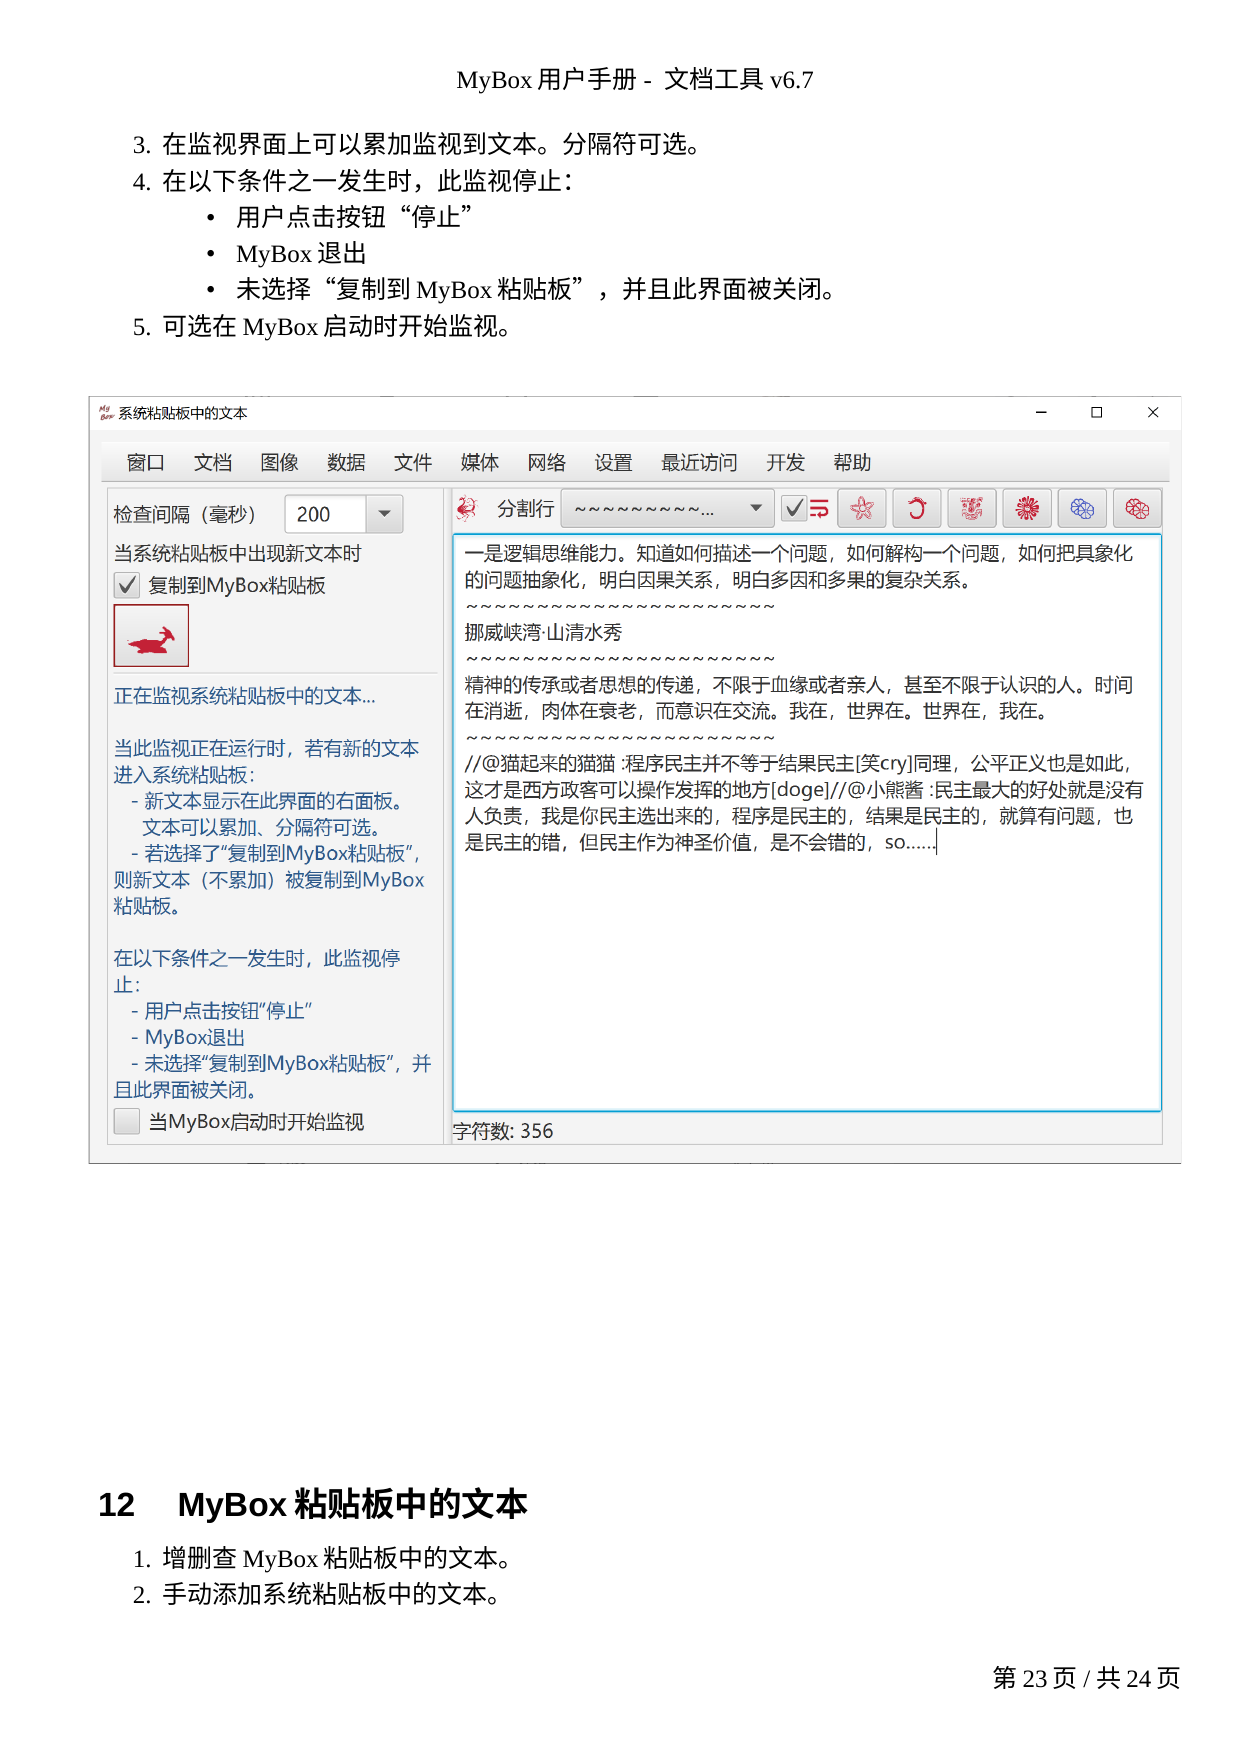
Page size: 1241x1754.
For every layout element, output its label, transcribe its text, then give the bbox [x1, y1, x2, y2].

list 可选在MyBox启动时开始监视。 [133, 306, 1181, 342]
list 未选择“复制到MyBox粘贴板”，并且此界面被关闭。 [206, 270, 1181, 306]
list 手动添加系统粘贴板中的文本。 [133, 1574, 1181, 1611]
list 在以下条件之一发生时，此监视停止： [133, 161, 1181, 197]
subtitle MyBox粘贴板中的文本 [88, 1477, 1181, 1526]
list 在监视界面上可以累加监视到文本。分隔符可选。 [133, 125, 1181, 161]
picture [88, 396, 1182, 1164]
list MyBox退出 [206, 233, 1181, 270]
list 用户点击按钮“停止” [206, 197, 1181, 233]
list 增删查MyBox粘贴板中的文本。 [133, 1538, 1181, 1574]
